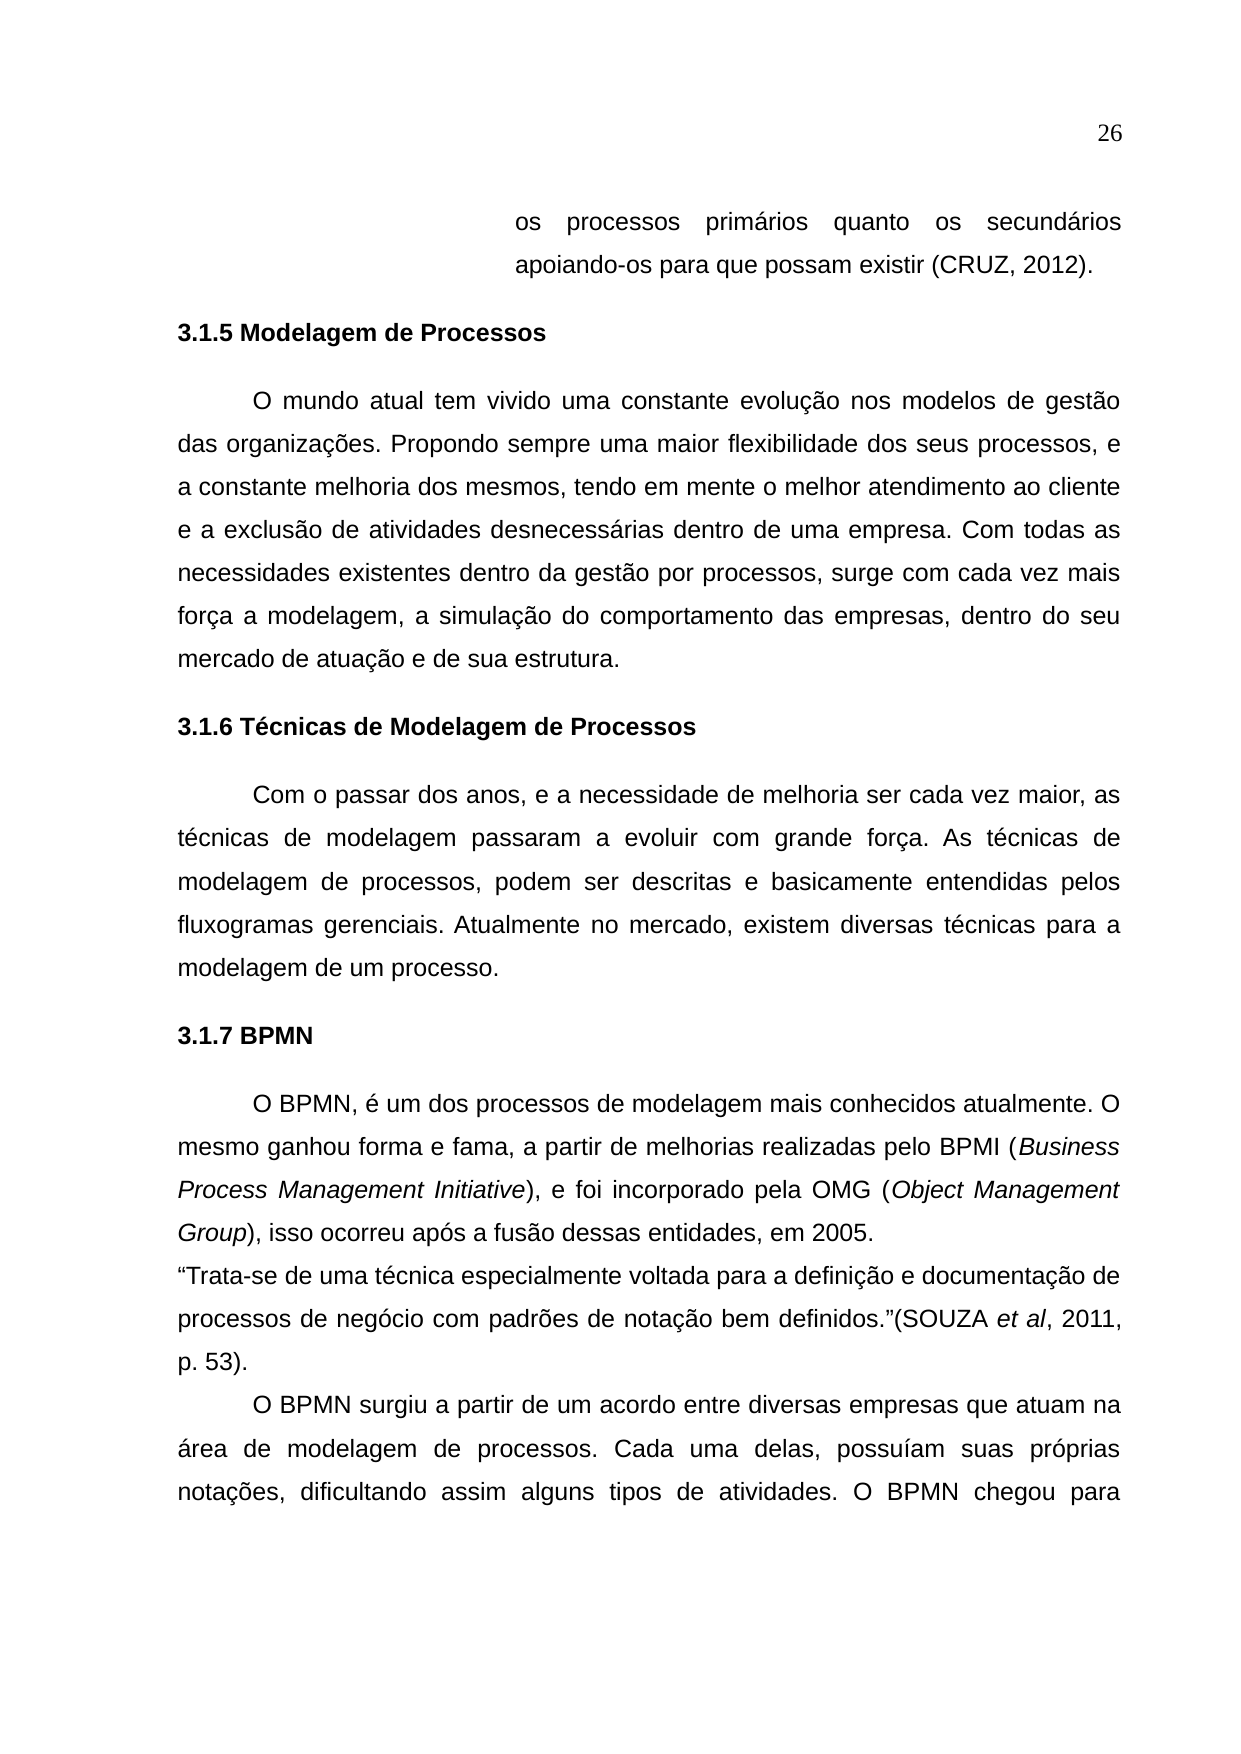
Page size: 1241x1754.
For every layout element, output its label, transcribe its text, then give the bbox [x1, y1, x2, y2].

text “Trata-se de uma técnica especialmente voltada para a definição e documentação de processos de negócio com padrões de notação bem definidos.”(SOUZA et al, 2011, p. 53). [177, 1261, 1122, 1376]
text O BPMN, é um dos processos de modelagem mais conhecidos atualmente. O mesmo ganhou forma e fama, a partir de melhorias realizadas pelo BPMI (Business Process Management Initiative), e foi incorporado pela OMG (Object Management Group), isso ocorreu após a fusão dessas entidades, em 2005. [177, 1088, 1122, 1247]
subtitle 3.1.6 Técnicas de Modelagem de Processos [177, 712, 1122, 741]
subtitle 3.1.7 BPMN [177, 1021, 1122, 1049]
text Com o passar dos anos, e a necessidade de melhoria ser cada vez maior, as técnicas de modelagem passaram a evoluir com grande força. As técnicas de modelagem de processos, podem ser descritas e basicamente entendidas pelos fluxogramas gerenciais. Atualmente no mercado, existem diversas técnicas para a modelagem de um processo. [177, 780, 1122, 981]
subtitle 3.1.5 Modelagem de Processos [177, 318, 1122, 346]
text O mundo atual tem vivido uma constante evolução nos modelos de gestão das organizações. Propondo sempre uma maior flexibilidade dos seus processos, e a constante melhoria dos mesmos, tendo em mente o melhor atendimento ao cliente e a exclusão de atividades desnecessárias dentro de uma empresa. Com todas as necessidades existentes dentro da gestão por processos, surge com cada vez mais força a modelagem, a simulação do comportamento das empresas, dentro do seu mercado de atuação e de sua estrutura. [177, 386, 1122, 673]
list os processos primários quanto os secundários apoiando-os para que possam existir (CRUZ, 2012). [477, 207, 1122, 278]
text O BPMN surgiu a partir de um acordo entre diversas empresas que atuam na área de modelagem de processos. Cada uma delas, possuíam suas próprias notações, dificultando assim alguns tipos de atividades. O BPMN chegou para [177, 1390, 1122, 1505]
